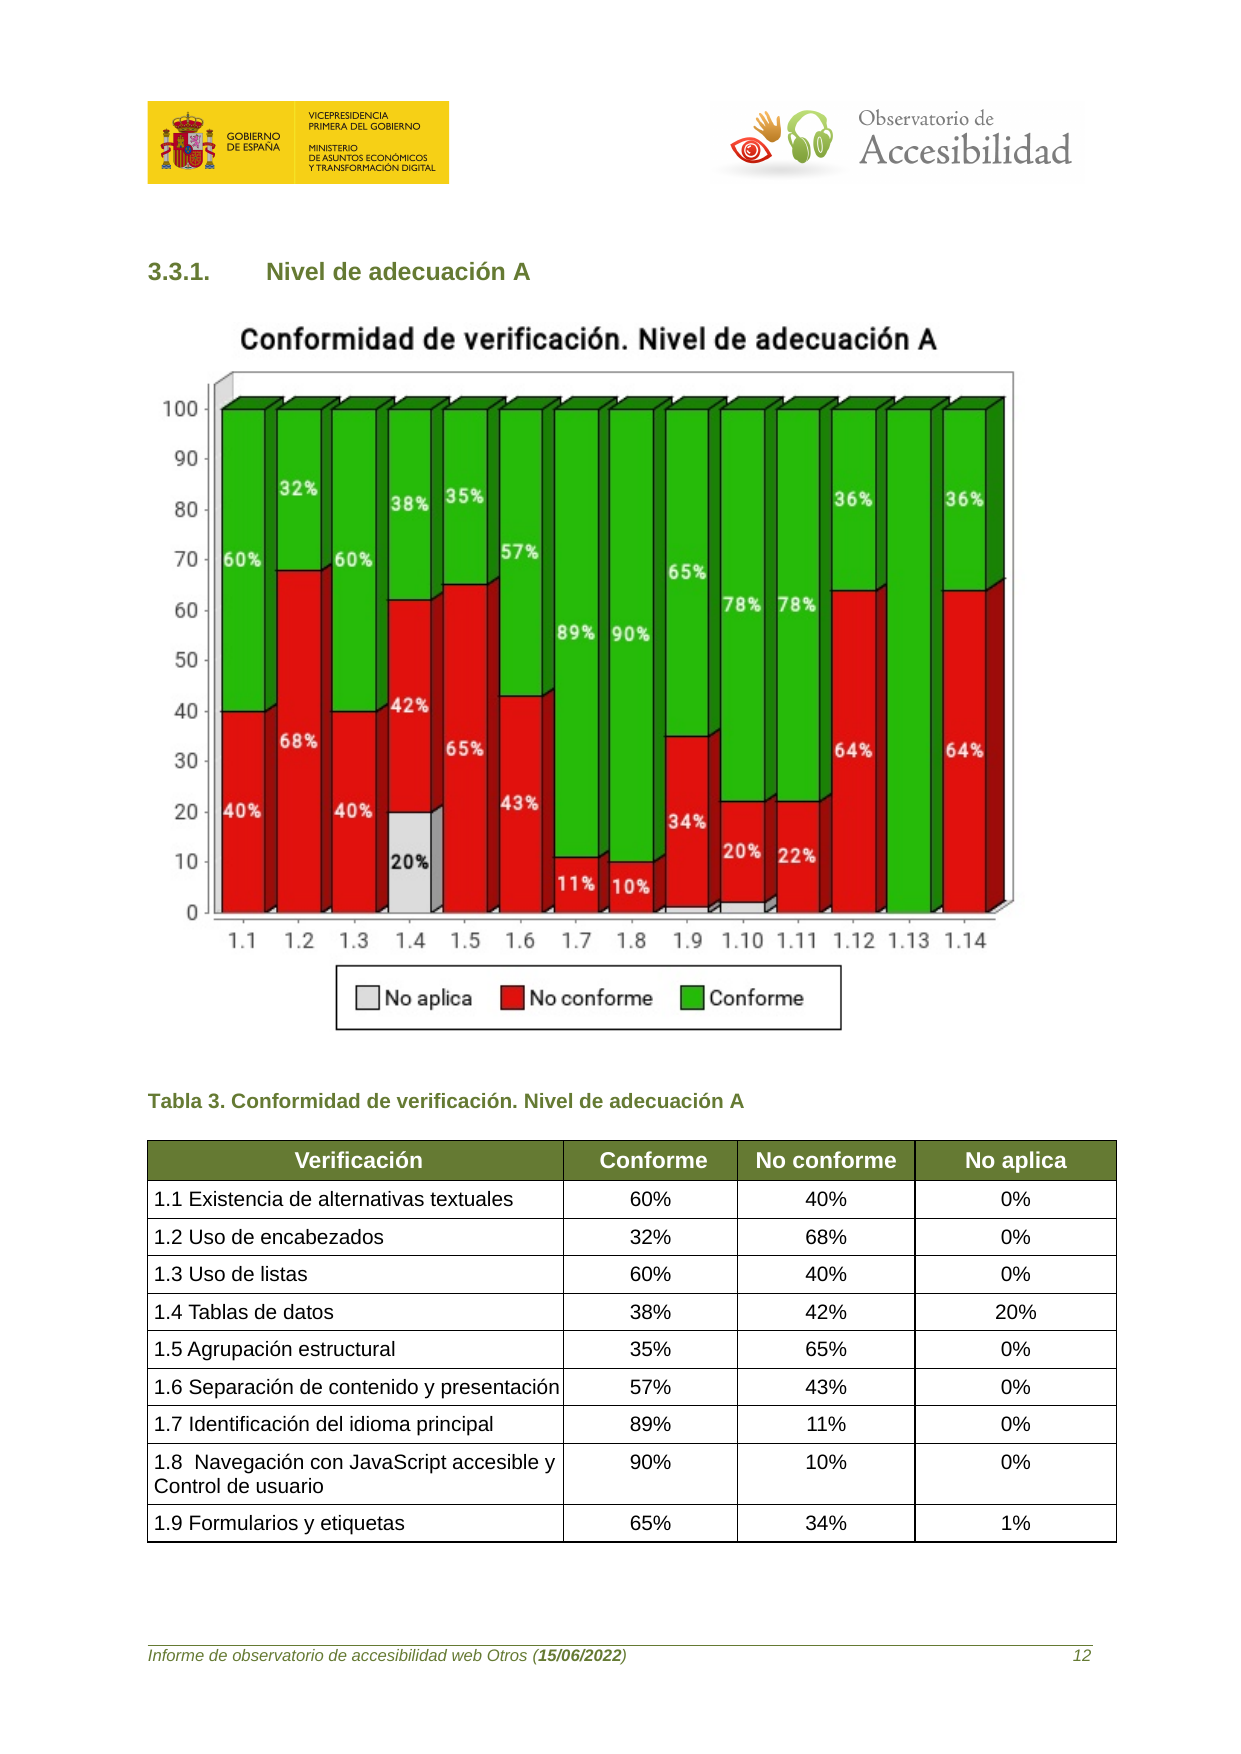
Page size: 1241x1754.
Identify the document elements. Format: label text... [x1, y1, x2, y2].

table_cell 0% [916, 1219, 1116, 1255]
table_cell 65% [564, 1505, 737, 1541]
table_cell 1.1 Existencia de alternativas textuales [148, 1181, 563, 1217]
table_cell 0% [916, 1256, 1116, 1292]
table_cell 68% [738, 1219, 914, 1255]
table_cell 0% [916, 1444, 1116, 1504]
table_cell 40% [738, 1256, 914, 1292]
table_cell 1.8 Navegación con JavaScript accesible y Control de usuario [148, 1444, 563, 1504]
table_cell 10% [738, 1444, 914, 1504]
table_cell 1.2 Uso de encabezados [148, 1219, 563, 1255]
table_cell 1.7 Identificación del idioma principal [148, 1406, 563, 1442]
table_cell 0% [916, 1181, 1116, 1217]
table_cell 1.9 Formularios y etiquetas [148, 1505, 563, 1541]
text Tabla 3. Conformidad de verificación. Nivel de adecuación A [148, 1089, 1092, 1113]
table_cell 38% [564, 1294, 737, 1330]
table_cell 0% [916, 1331, 1116, 1367]
table_header Conforme [564, 1141, 737, 1180]
subtitle Nivel de adecuación A [148, 257, 1092, 286]
table_cell 32% [564, 1219, 737, 1255]
table_cell 60% [564, 1256, 737, 1292]
picture [710, 101, 1086, 184]
table_cell 20% [916, 1294, 1116, 1330]
table_cell 34% [738, 1505, 914, 1541]
table_cell 43% [738, 1369, 914, 1405]
picture [147, 322, 1031, 1032]
table_cell 1.4 Tablas de datos [148, 1294, 563, 1330]
table_cell 1.6 Separación de contenido y presentación [148, 1369, 563, 1405]
table_cell 11% [738, 1406, 914, 1442]
table_cell 89% [564, 1406, 737, 1442]
table_header No aplica [916, 1141, 1116, 1180]
table_cell 0% [916, 1406, 1116, 1442]
table_cell 65% [738, 1331, 914, 1367]
table_cell 0% [916, 1369, 1116, 1405]
table_cell 1% [916, 1505, 1116, 1541]
table_cell 57% [564, 1369, 737, 1405]
table_header Verificación [148, 1141, 563, 1180]
table_cell 40% [738, 1181, 914, 1217]
table_cell 42% [738, 1294, 914, 1330]
table_cell 60% [564, 1181, 737, 1217]
table_cell 1.3 Uso de listas [148, 1256, 563, 1292]
table_cell 1.5 Agrupación estructural [148, 1331, 563, 1367]
table_cell 90% [564, 1444, 737, 1504]
picture [147, 101, 450, 184]
table_header No conforme [738, 1141, 914, 1180]
table_cell 35% [564, 1331, 737, 1367]
